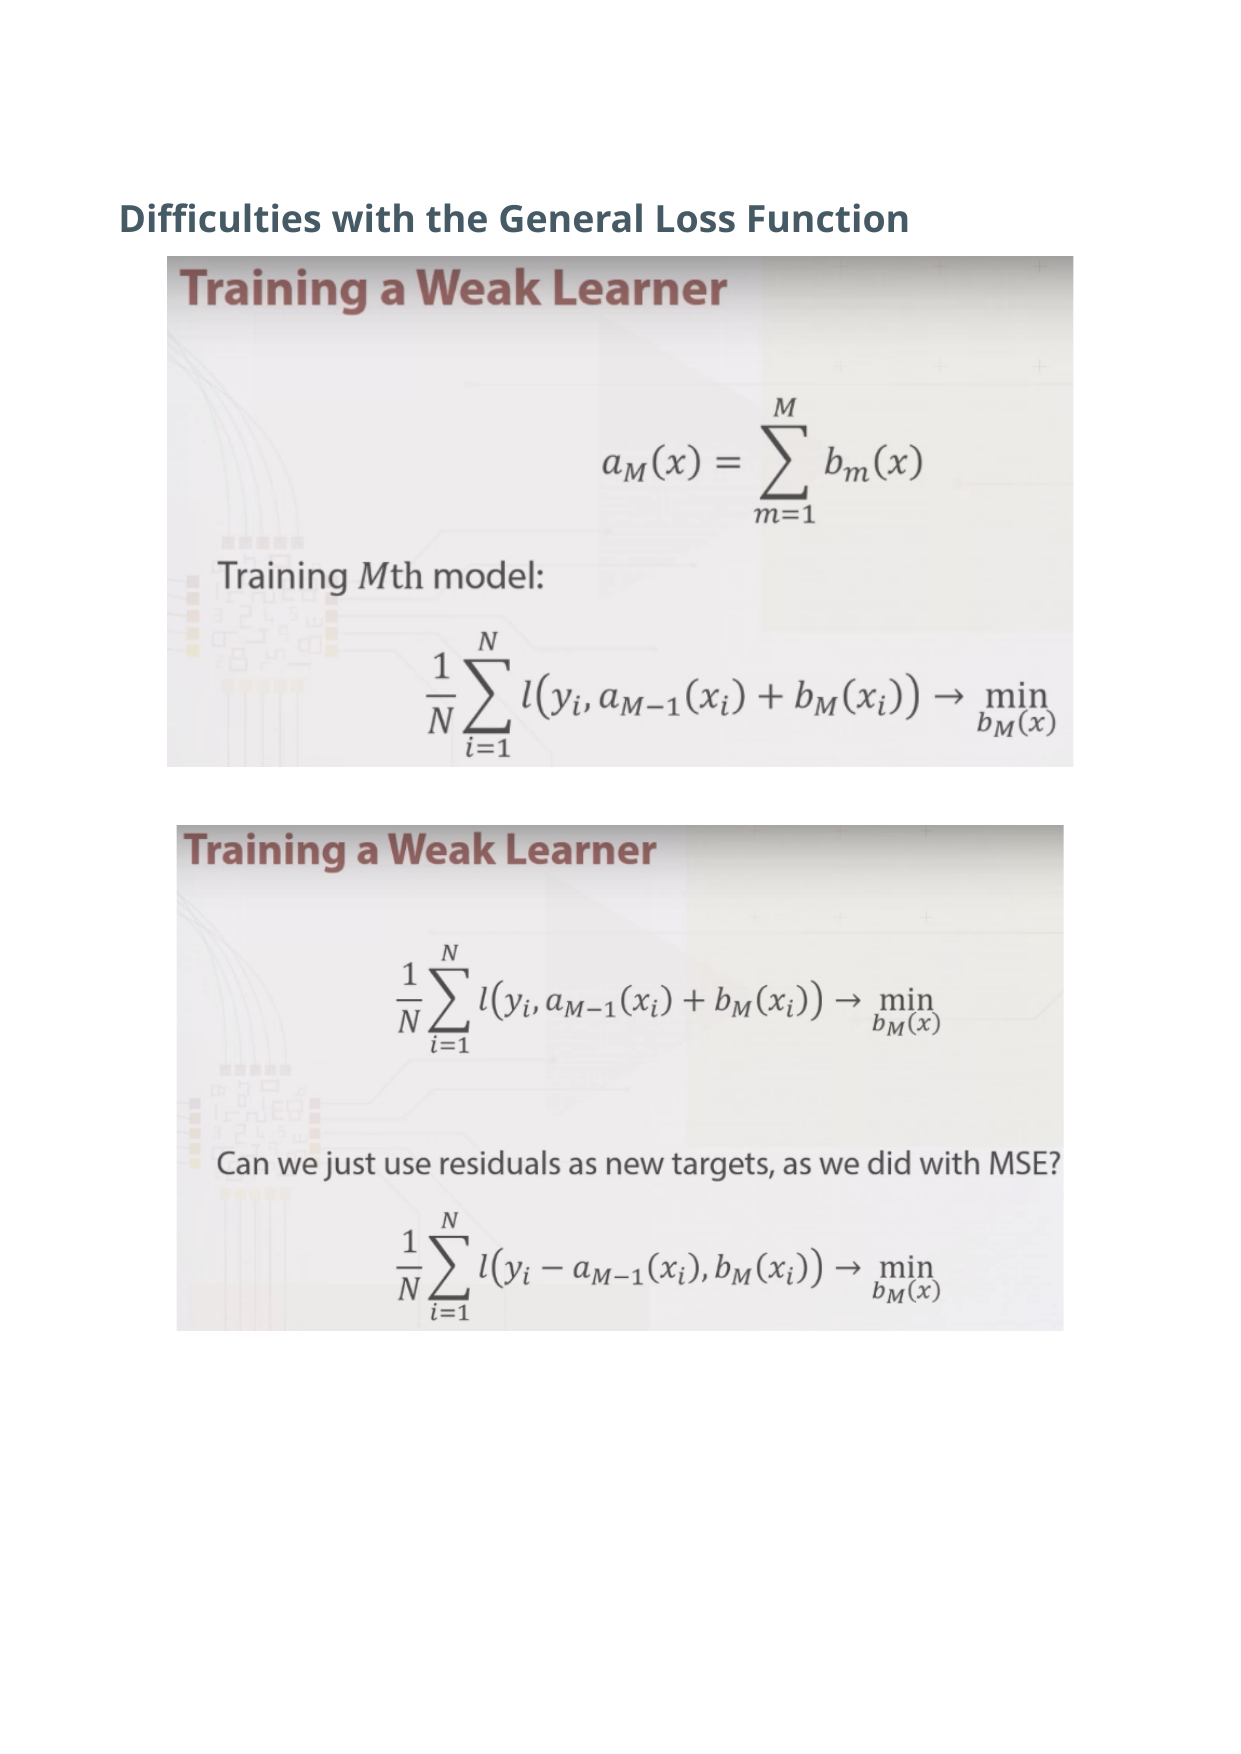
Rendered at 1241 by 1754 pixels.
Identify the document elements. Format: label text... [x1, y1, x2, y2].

picture [176, 825, 1064, 1331]
picture [167, 256, 1074, 767]
subtitle Difficulties with the General Loss Function [118, 193, 1122, 244]
